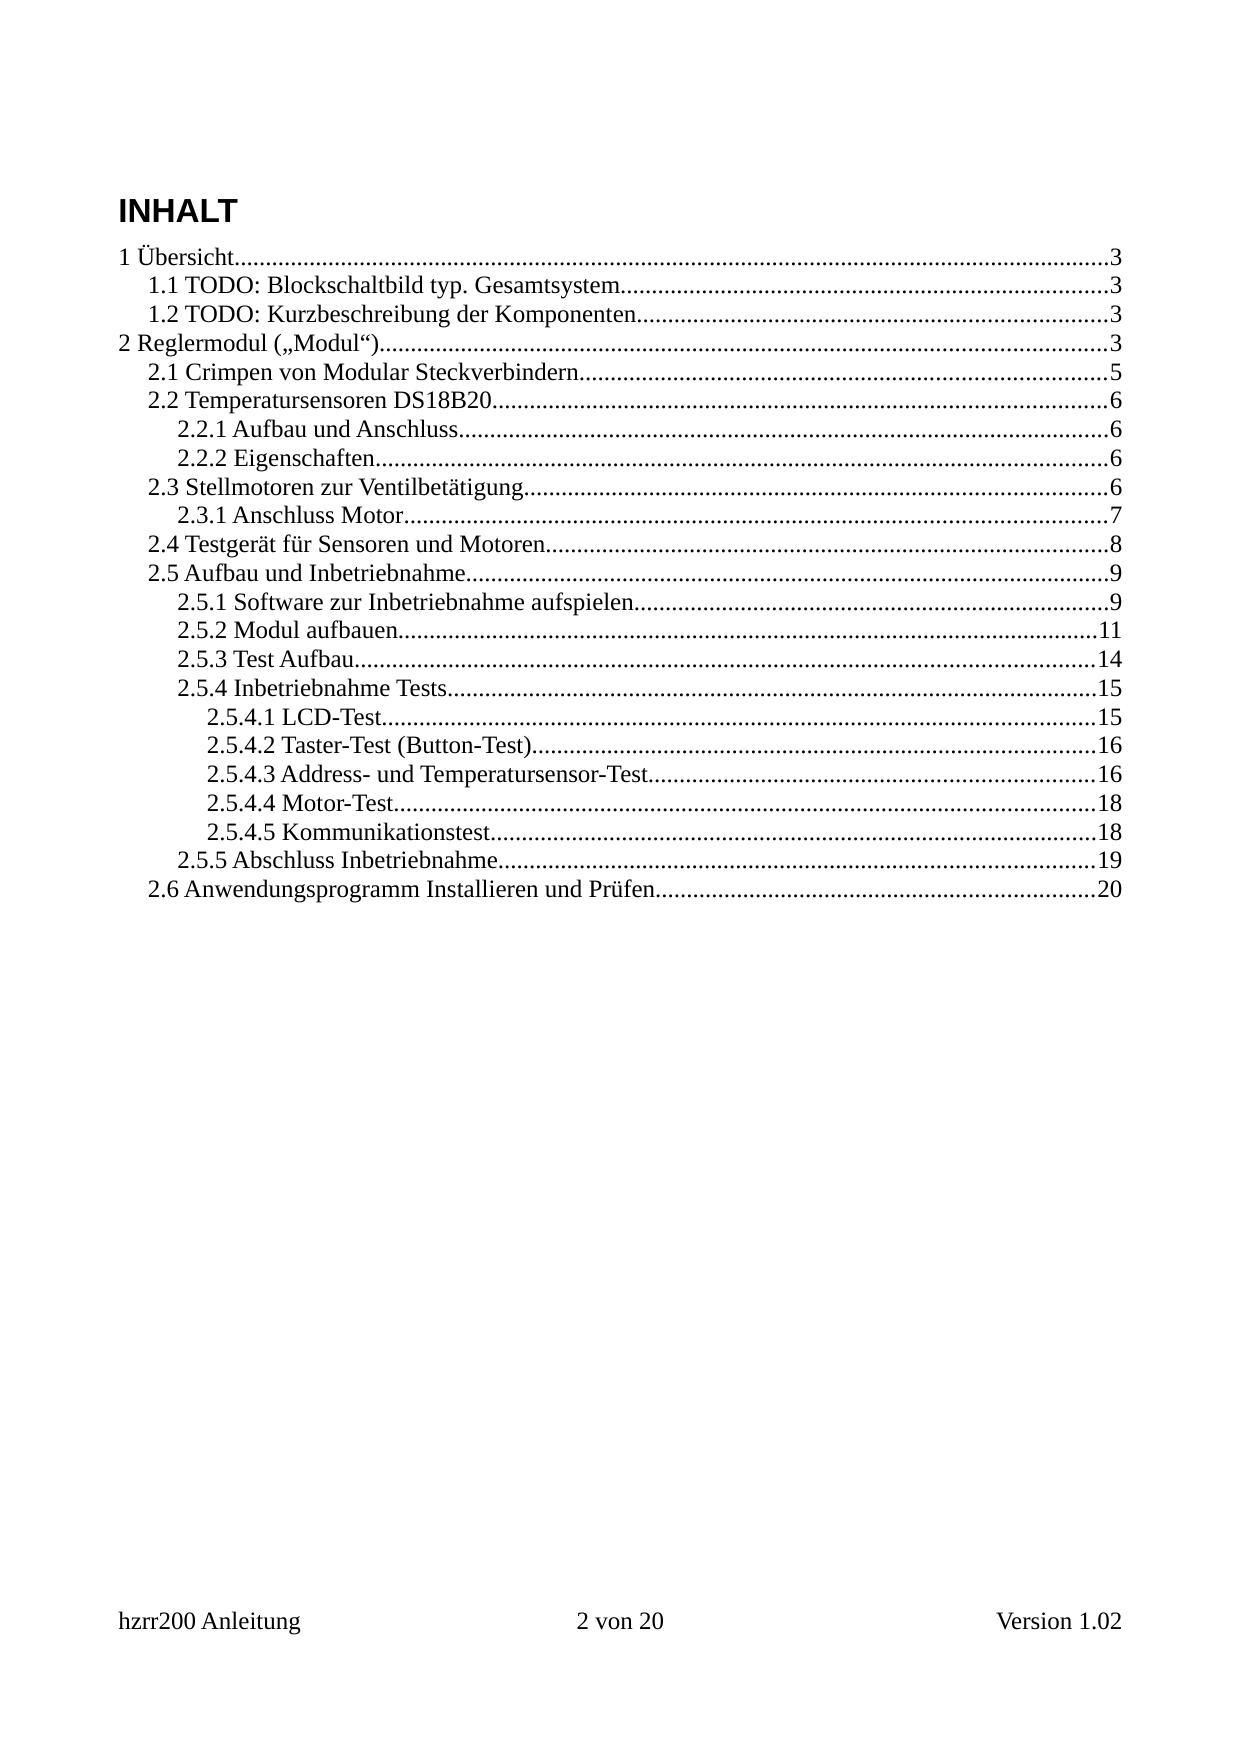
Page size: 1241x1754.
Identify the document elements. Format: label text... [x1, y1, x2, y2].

text 2.5.3 Test Aufbau 14 [177, 644, 1122, 673]
text 2.6 Anwendungsprogramm Installieren und Prüfen 20 [148, 874, 1122, 903]
text 2.3.1 Anschluss Motor 7 [177, 500, 1122, 529]
text 2.5.4.1 LCD-Test 15 [207, 702, 1122, 730]
text 2.5.4.3 Address- und Temperatursensor-Test 16 [207, 759, 1122, 788]
text 2.2 Temperatursensoren DS18B20 6 [148, 385, 1122, 414]
text 2.3 Stellmotoren zur Ventilbetätigung 6 [148, 472, 1122, 500]
text 2.5.2 Modul aufbauen 11 [177, 615, 1122, 644]
text 2.2.1 Aufbau und Anschluss 6 [177, 414, 1122, 443]
text 1.2 TODO: Kurzbeschreibung der Komponenten 3 [148, 299, 1122, 328]
text 1.1 TODO: Blockschaltbild typ. Gesamtsystem 3 [148, 270, 1122, 299]
text 2.5.1 Software zur Inbetriebnahme aufspielen 9 [177, 587, 1122, 615]
text 1 Übersicht 3 [118, 242, 1122, 270]
text 2.4 Testgerät für Sensoren und Motoren 8 [148, 529, 1122, 558]
text 2.2.2 Eigenschaften 6 [177, 443, 1122, 472]
text 2.5.4.4 Motor-Test 18 [207, 788, 1122, 817]
text 2.5.4.2 Taster-Test (Button-Test) 16 [207, 730, 1122, 759]
text 2.1 Crimpen von Modular Steckverbindern 5 [148, 357, 1122, 385]
text 2.5 Aufbau und Inbetriebnahme 9 [148, 558, 1122, 587]
text 2.5.4 Inbetriebnahme Tests 15 [177, 673, 1122, 702]
text 2.5.4.5 Kommunikationstest 18 [207, 817, 1122, 845]
subtitle INHALT [118, 191, 1122, 229]
text 2 Reglermodul („Modul“) 3 [118, 328, 1122, 357]
text 2.5.5 Abschluss Inbetriebnahme 19 [177, 845, 1122, 874]
